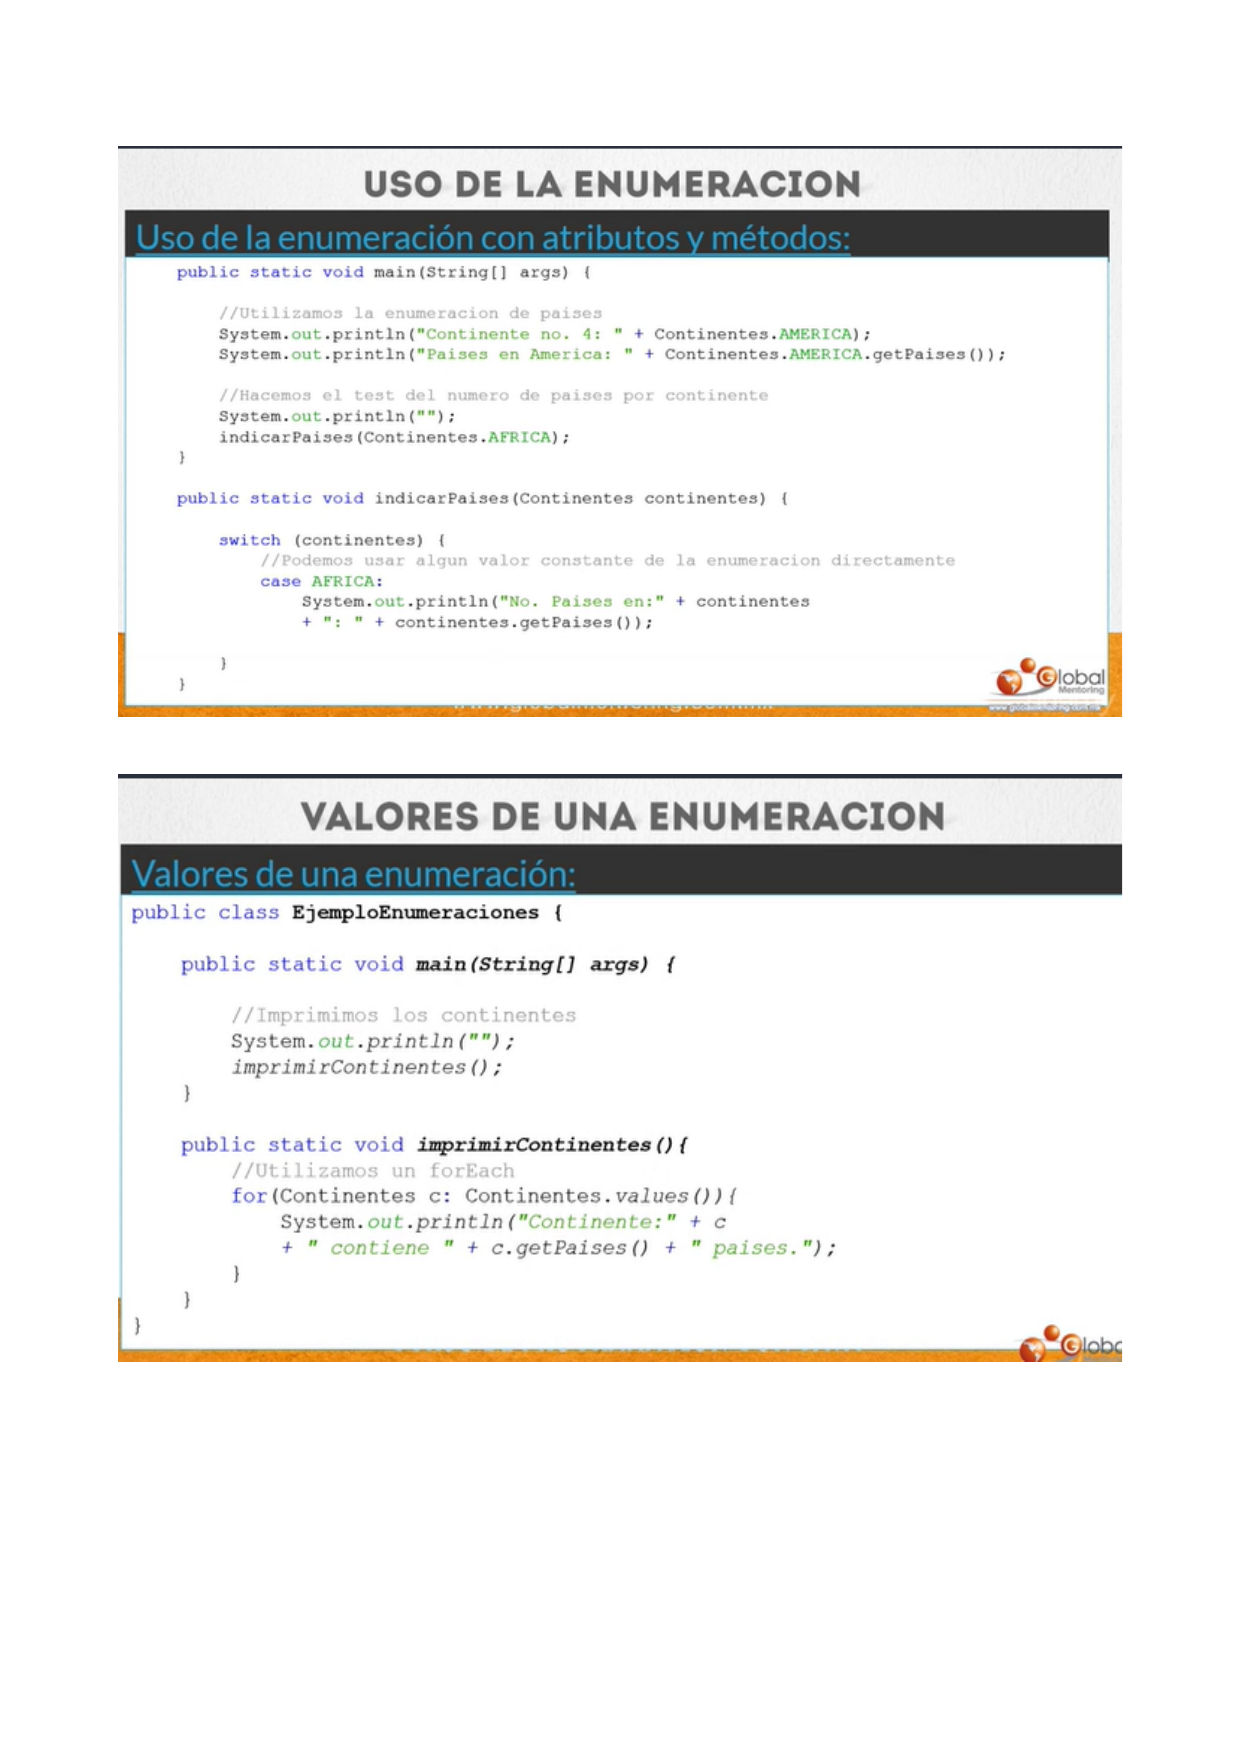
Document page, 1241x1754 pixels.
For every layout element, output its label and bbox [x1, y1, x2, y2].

picture [118, 146, 1123, 717]
picture [118, 774, 1123, 1362]
